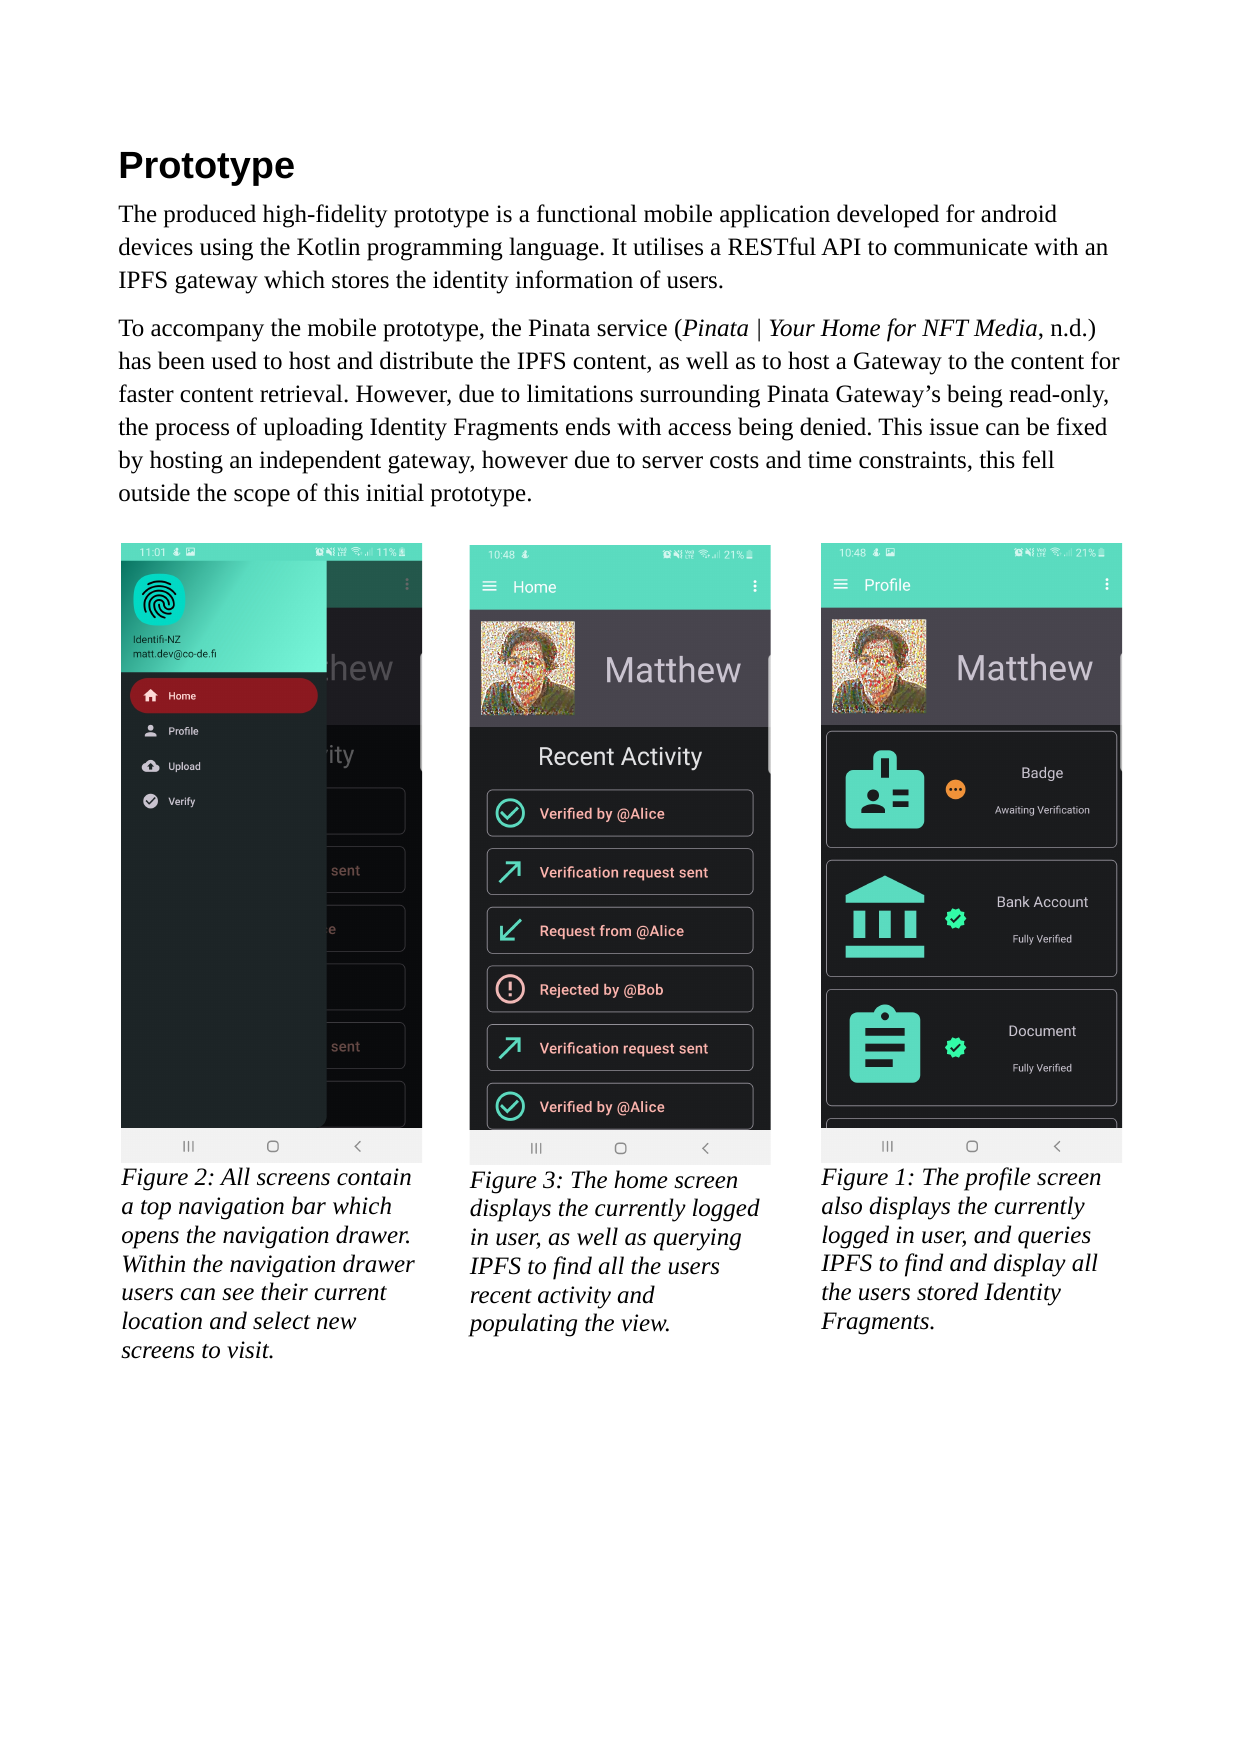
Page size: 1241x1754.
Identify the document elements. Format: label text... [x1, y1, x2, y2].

picture [469, 545, 771, 1165]
picture [121, 543, 423, 1163]
picture [821, 543, 1123, 1163]
text The produced high-fidelity prototype is a functional mobile application developed for android devices using the Kotlin programming language. It utilises a RESTful API to communicate with an IPFS gateway which stores the identity information of users. [118, 199, 1122, 294]
subtitle Prototype [118, 143, 1122, 187]
text To accompany the mobile prototype, the Pinata service (Pinata | Your Home for NFT Media, n.d.) has been used to host and distribute the IPFS content, as well as to host a Gateway to the content for faster content retrieval. However, due to limitations surrounding Pinata Gateway’s being read-only, the process of uploading Identity Fragments ends with access being denied. This issue can be fixed by hosting an independent gateway, however due to server costs and time constraints, this fell outside the scope of this initial prototype. [118, 313, 1122, 507]
text Figure 2: All screens contain a top navigation bar which opens the navigation drawer. Within the navigation drawer users can see their current location and select new screens to visit. [121, 1163, 422, 1364]
text Figure 3: The home screen displays the currently logged in user, as well as querying IPFS to find all the users recent activity and populating the view. [469, 1165, 771, 1337]
text Figure 1: The profile screen also displays the currently logged in user, and queries IPFS to find and display all the users stored Identity Fragments. [821, 1163, 1122, 1335]
